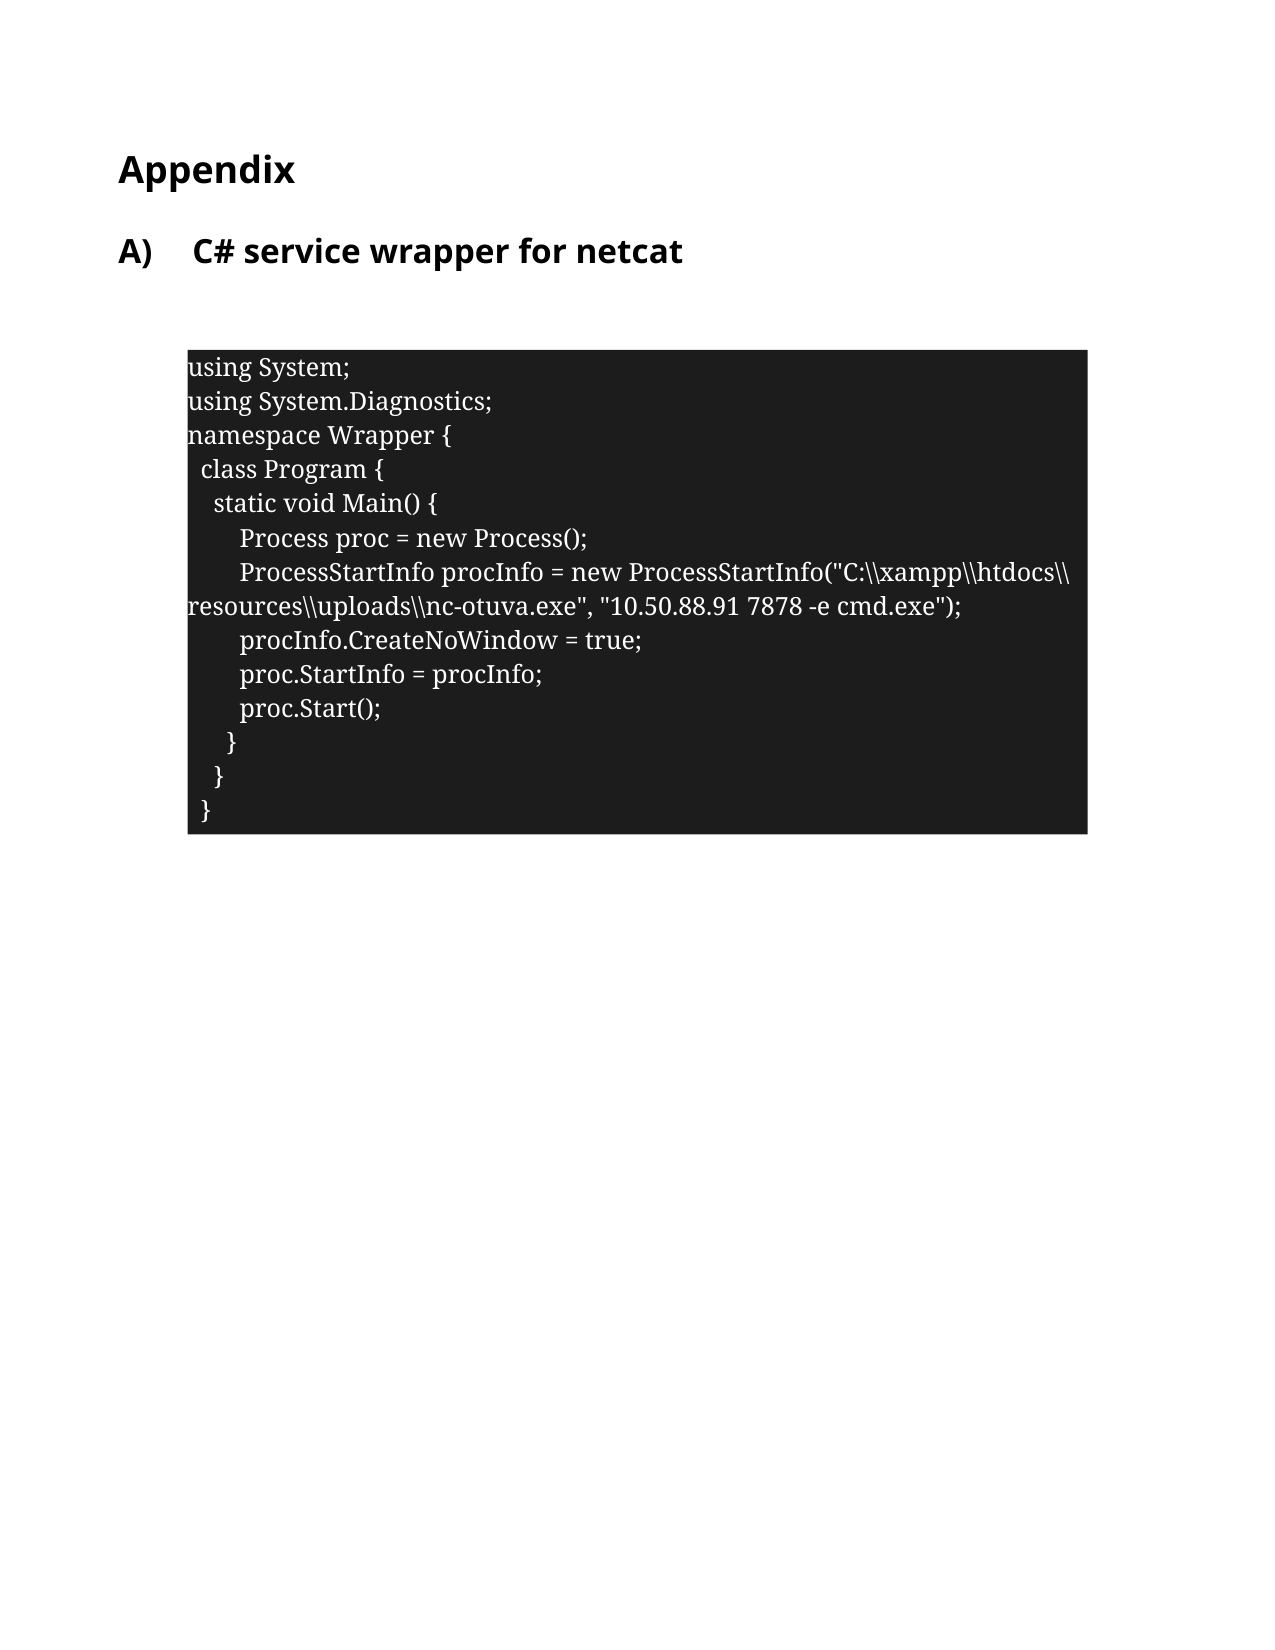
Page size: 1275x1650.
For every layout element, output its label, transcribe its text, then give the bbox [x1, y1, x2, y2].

subtitle C# service wrapper for netcat [118, 227, 1157, 273]
subtitle Appendix [118, 143, 1157, 194]
